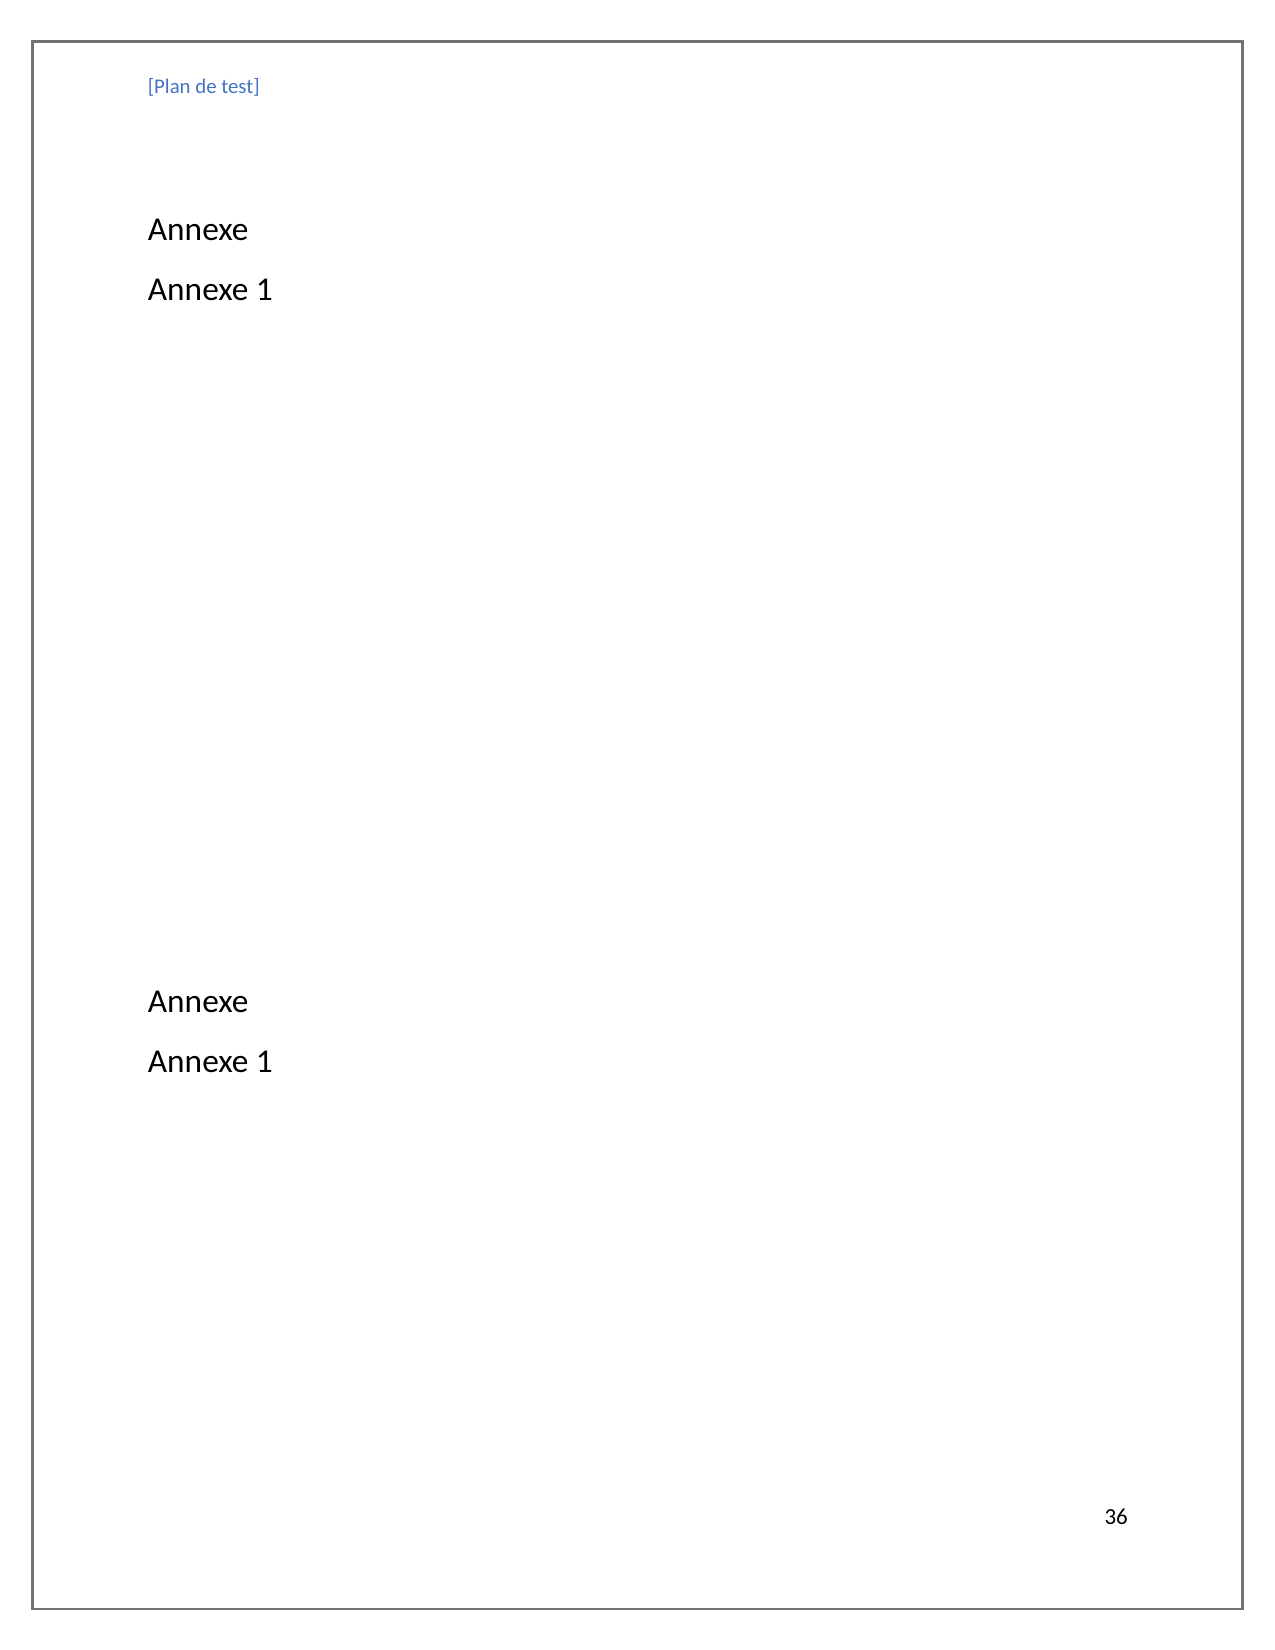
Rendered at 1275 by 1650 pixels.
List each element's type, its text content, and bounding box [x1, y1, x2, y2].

text Annexe 1 [148, 1040, 1127, 1081]
text Annexe [148, 979, 1127, 1020]
text Annexe [148, 208, 1127, 248]
text Annexe 1 [148, 268, 1127, 309]
